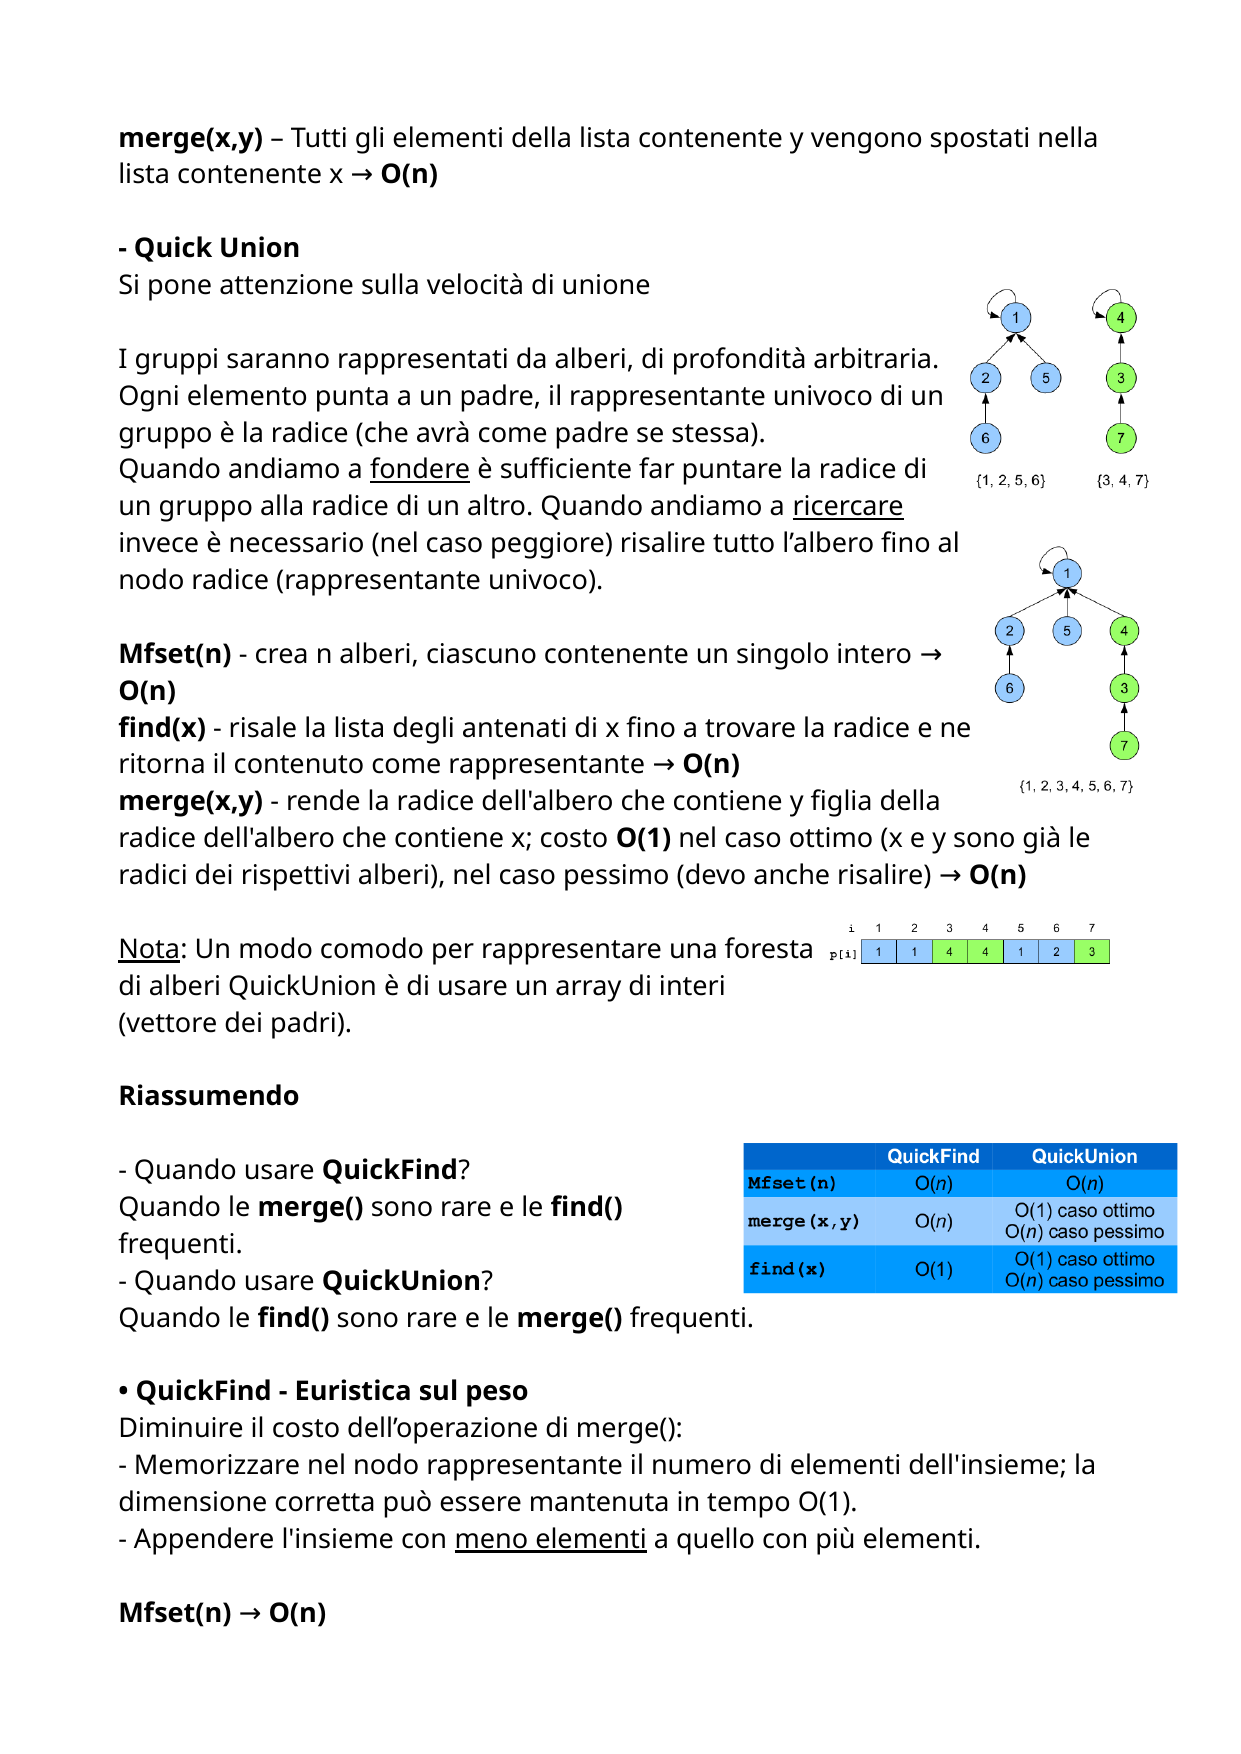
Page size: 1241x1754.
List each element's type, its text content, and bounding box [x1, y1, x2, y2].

picture [722, 1138, 1189, 1296]
text Quando le find() sono rare e le merge() frequenti. [118, 1298, 1122, 1335]
text Mfset(n) → O(n) [118, 1593, 1122, 1630]
text Quando le merge() sono rare e le find() frequenti. [118, 1187, 722, 1261]
text - Memorizzare nel nodo rappresentante il numero di elementi dell'insieme; la dimensione corretta può essere mantenuta in tempo O(1). [118, 1446, 1122, 1519]
picture [1093, 276, 1153, 495]
text • QuickFind - Euristica sul peso [118, 1372, 1122, 1409]
picture [1083, 538, 1153, 797]
text Si pone attenzione sulla velocità di unione [118, 266, 1122, 302]
text - Quick Union [118, 229, 1122, 266]
text Nota: Un modo comodo per rappresentare una foresta di alberi QuickUnion è di usare un array di interi (vettore dei padri). [118, 929, 1122, 1040]
text - Quando usare QuickFind? [118, 1151, 722, 1187]
text find(x) - risale la lista degli antenati di x fino a trovare la radice e ne ritorna il contenuto come rappresentante → O(n) [118, 708, 1083, 782]
text I gruppi saranno rappresentati da alberi, di profondità arbitraria. Ogni elemento punta a un padre, il rappresentante univoco di un gruppo è la radice (che avrà come padre se stessa). [118, 339, 1093, 450]
text merge(x,y) – Tutti gli elementi della lista contenente y vengono spostati nella lista contenente x → O(n) [118, 118, 1122, 192]
text - Quando usare QuickUnion? [118, 1261, 1122, 1298]
text Diminuire il costo dell’operazione di merge(): [118, 1409, 1122, 1446]
text Mfset(n) - crea n alberi, ciascuno contenente un singolo intero → O(n) [118, 634, 1083, 708]
picture [954, 912, 1121, 971]
text - Appendere l'insieme con meno elementi a quello con più elementi. [118, 1519, 1122, 1556]
text Riassumendo [118, 1077, 1122, 1114]
text merge(x,y) - rende la radice dell'albero che contiene y figlia della radice dell'albero che contiene x; costo O(1) nel caso ottimo (x e y sono già le radici dei rispettivi alberi), nel caso pessimo (devo anche risalire) → O(n) [118, 782, 1122, 892]
text Quando andiamo a fondere è sufficiente far puntare la radice di un gruppo alla radice di un altro. Quando andiamo a ricercare invece è necessario (nel caso peggiore) risalire tutto l’albero fino al nodo radice (rappresentante univoco). [118, 450, 1122, 597]
